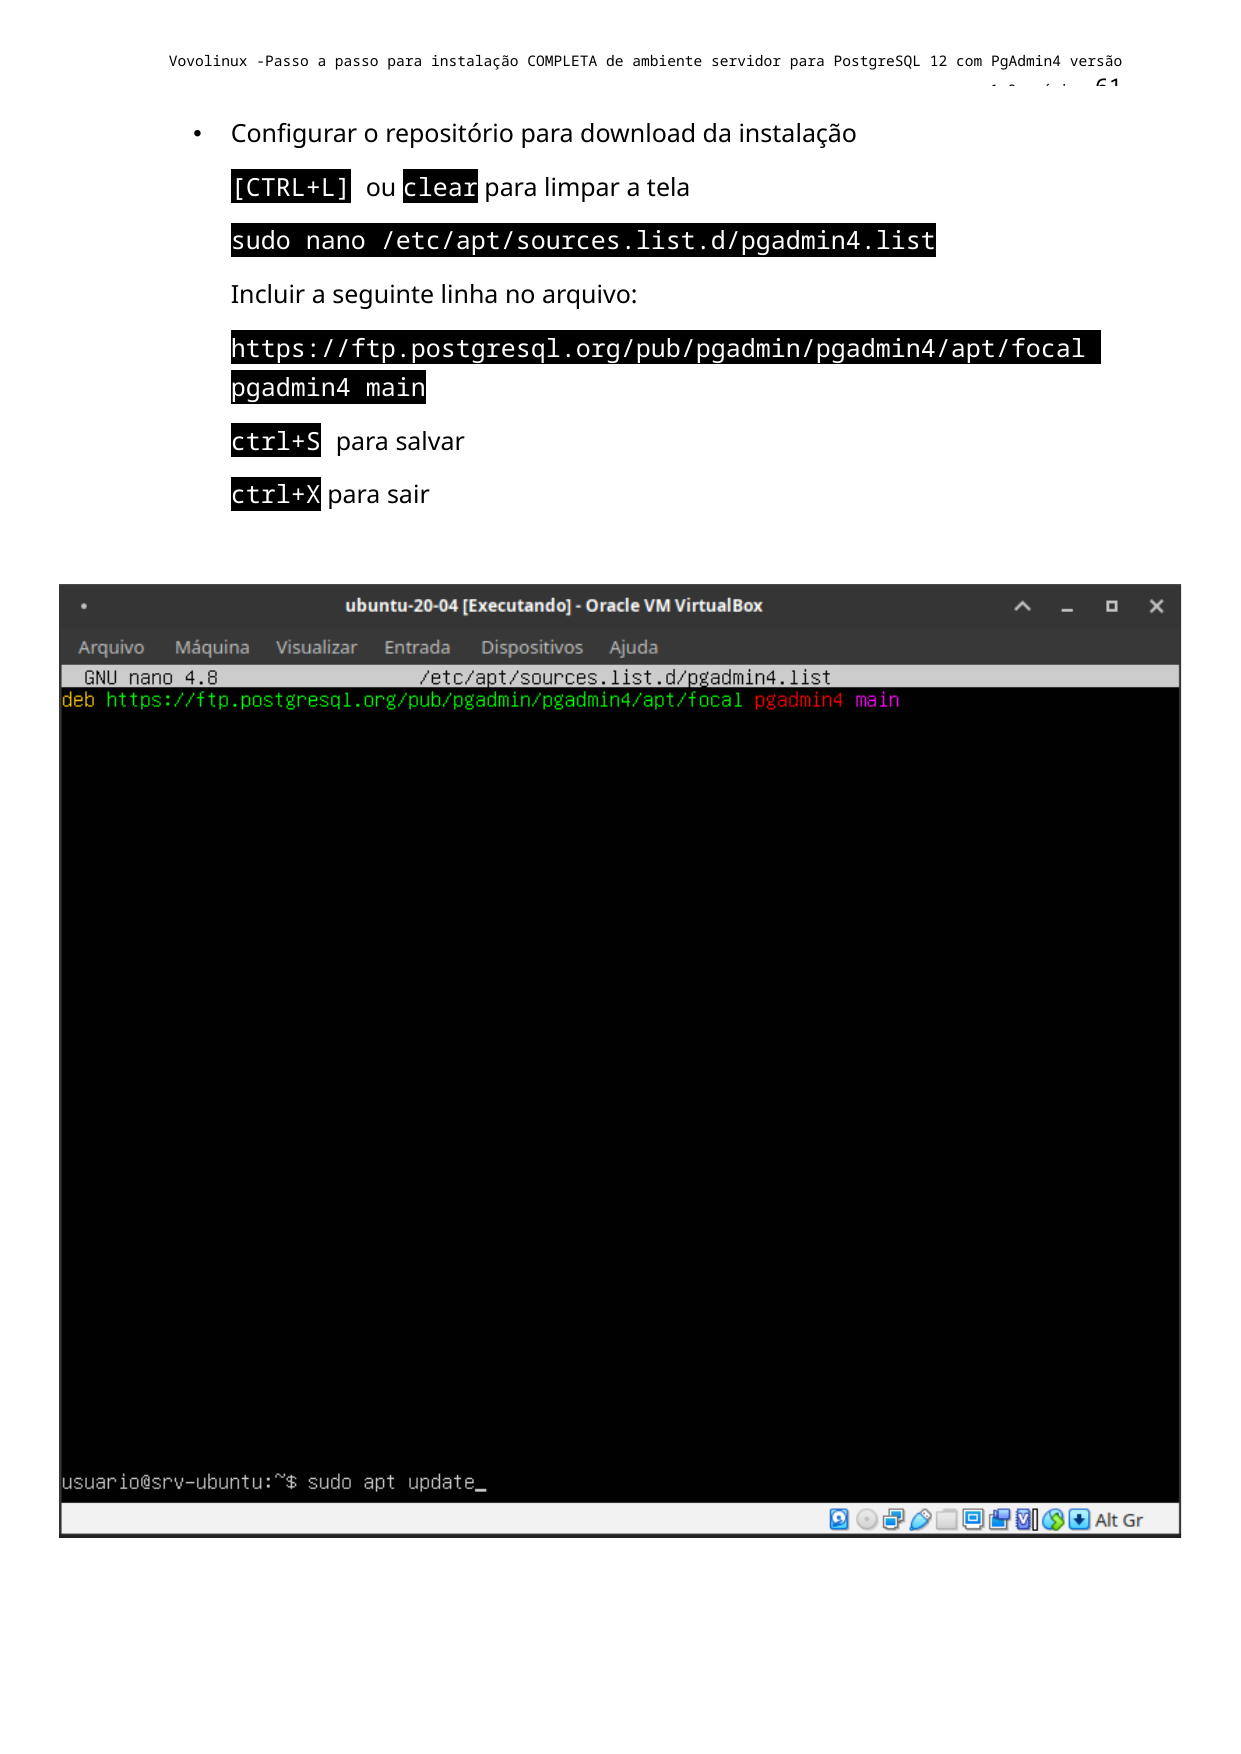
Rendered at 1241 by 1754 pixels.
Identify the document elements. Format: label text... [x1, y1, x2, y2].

list Configurar o repositório para download da instalação [193, 115, 1122, 149]
list ctrl+X para sair [193, 477, 1122, 511]
list ctrl+S para salvar [193, 423, 1122, 457]
list Incluir a seguinte linha no arquivo: [193, 277, 1122, 311]
list https://ftp.postgresql.org/pub/pgadmin/pgadmin4/apt/focal pgadmin4 main [193, 330, 1122, 404]
list [CTRL+L] ou clear para limpar a tela [193, 169, 1122, 203]
list sudo nano /etc/apt/sources.list.d/pgadmin4.list [193, 223, 1122, 257]
picture [59, 584, 1182, 1538]
